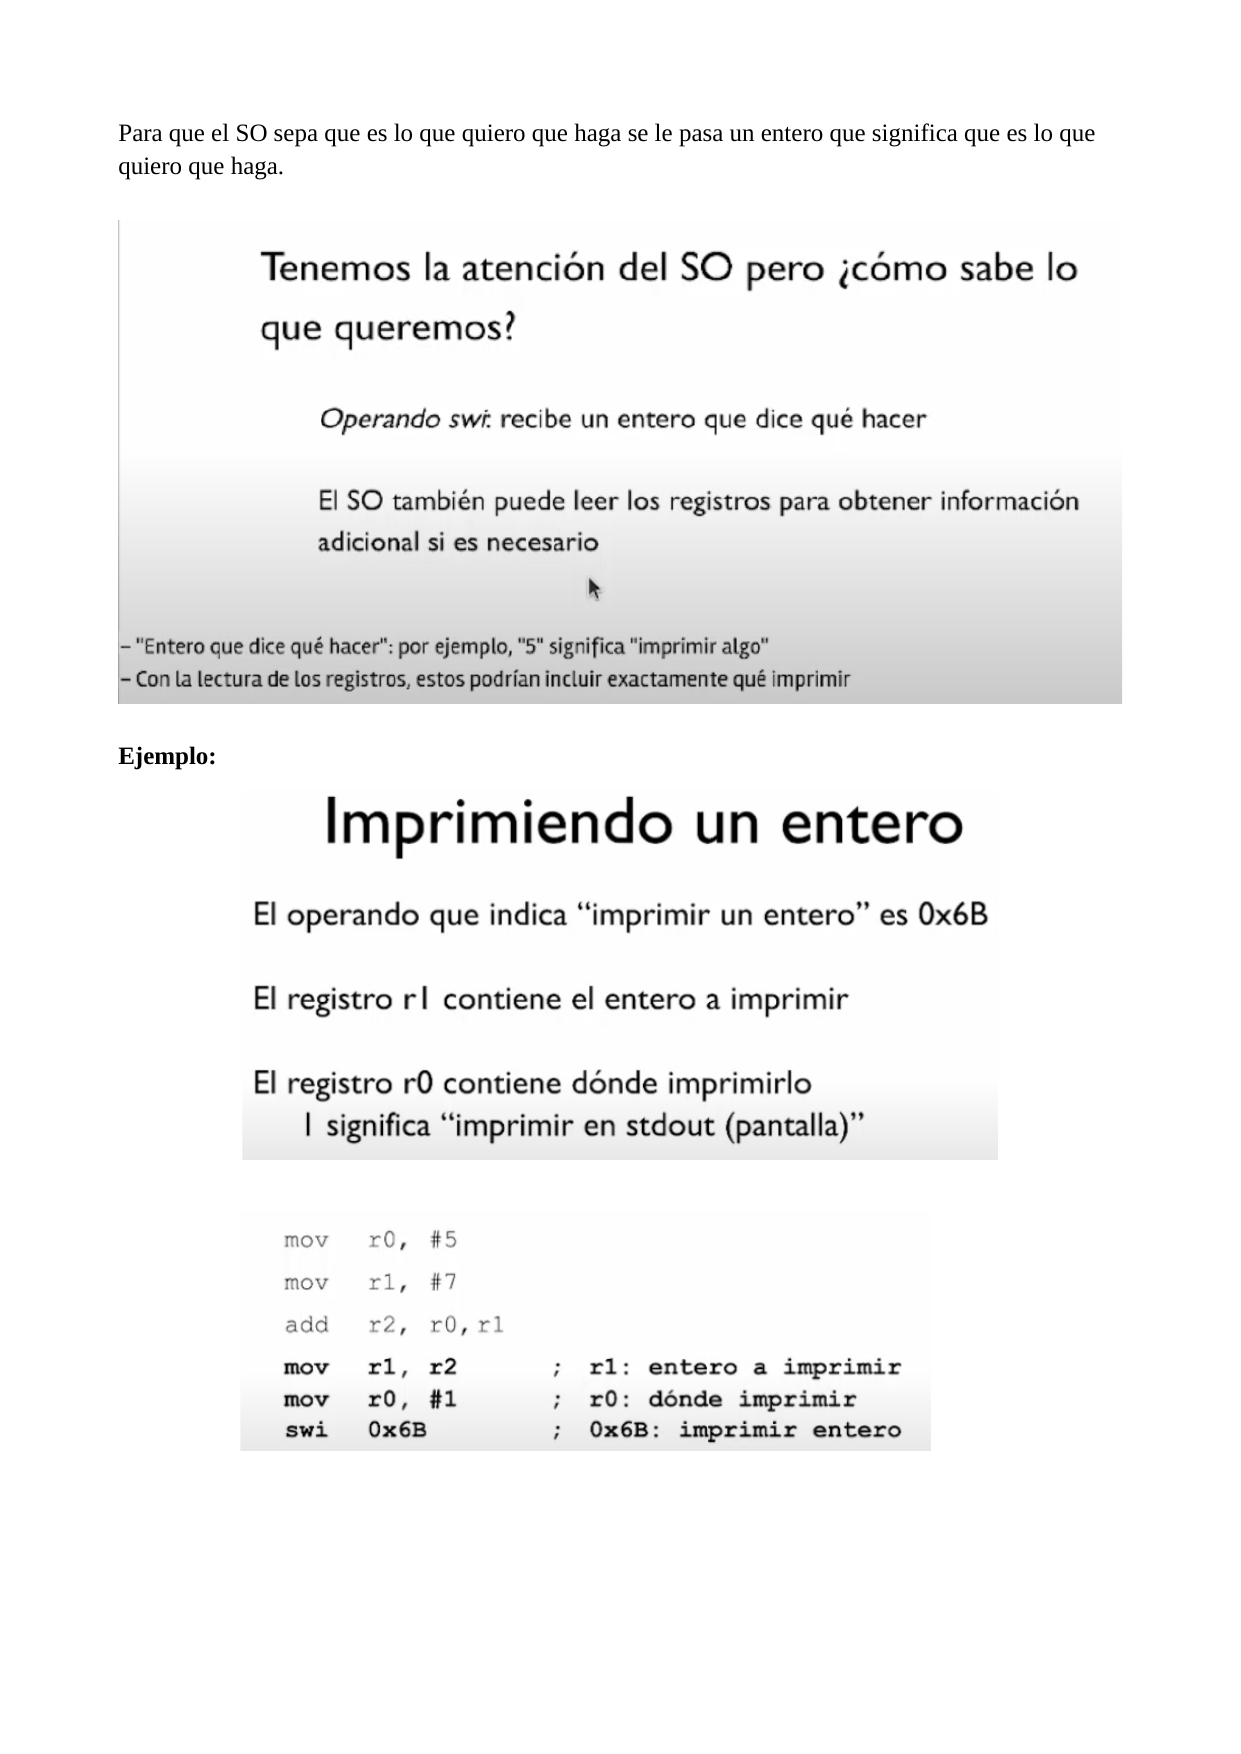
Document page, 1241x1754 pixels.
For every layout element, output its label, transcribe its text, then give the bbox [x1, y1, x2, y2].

picture [242, 788, 998, 1160]
text [118, 199, 1122, 220]
text Ejemplo: [118, 704, 1122, 769]
picture [118, 220, 1123, 704]
picture [240, 1211, 931, 1451]
text Para que el SO sepa que es lo que quiero que haga se le pasa un entero que significa que es lo que quiero que haga. [118, 118, 1122, 180]
